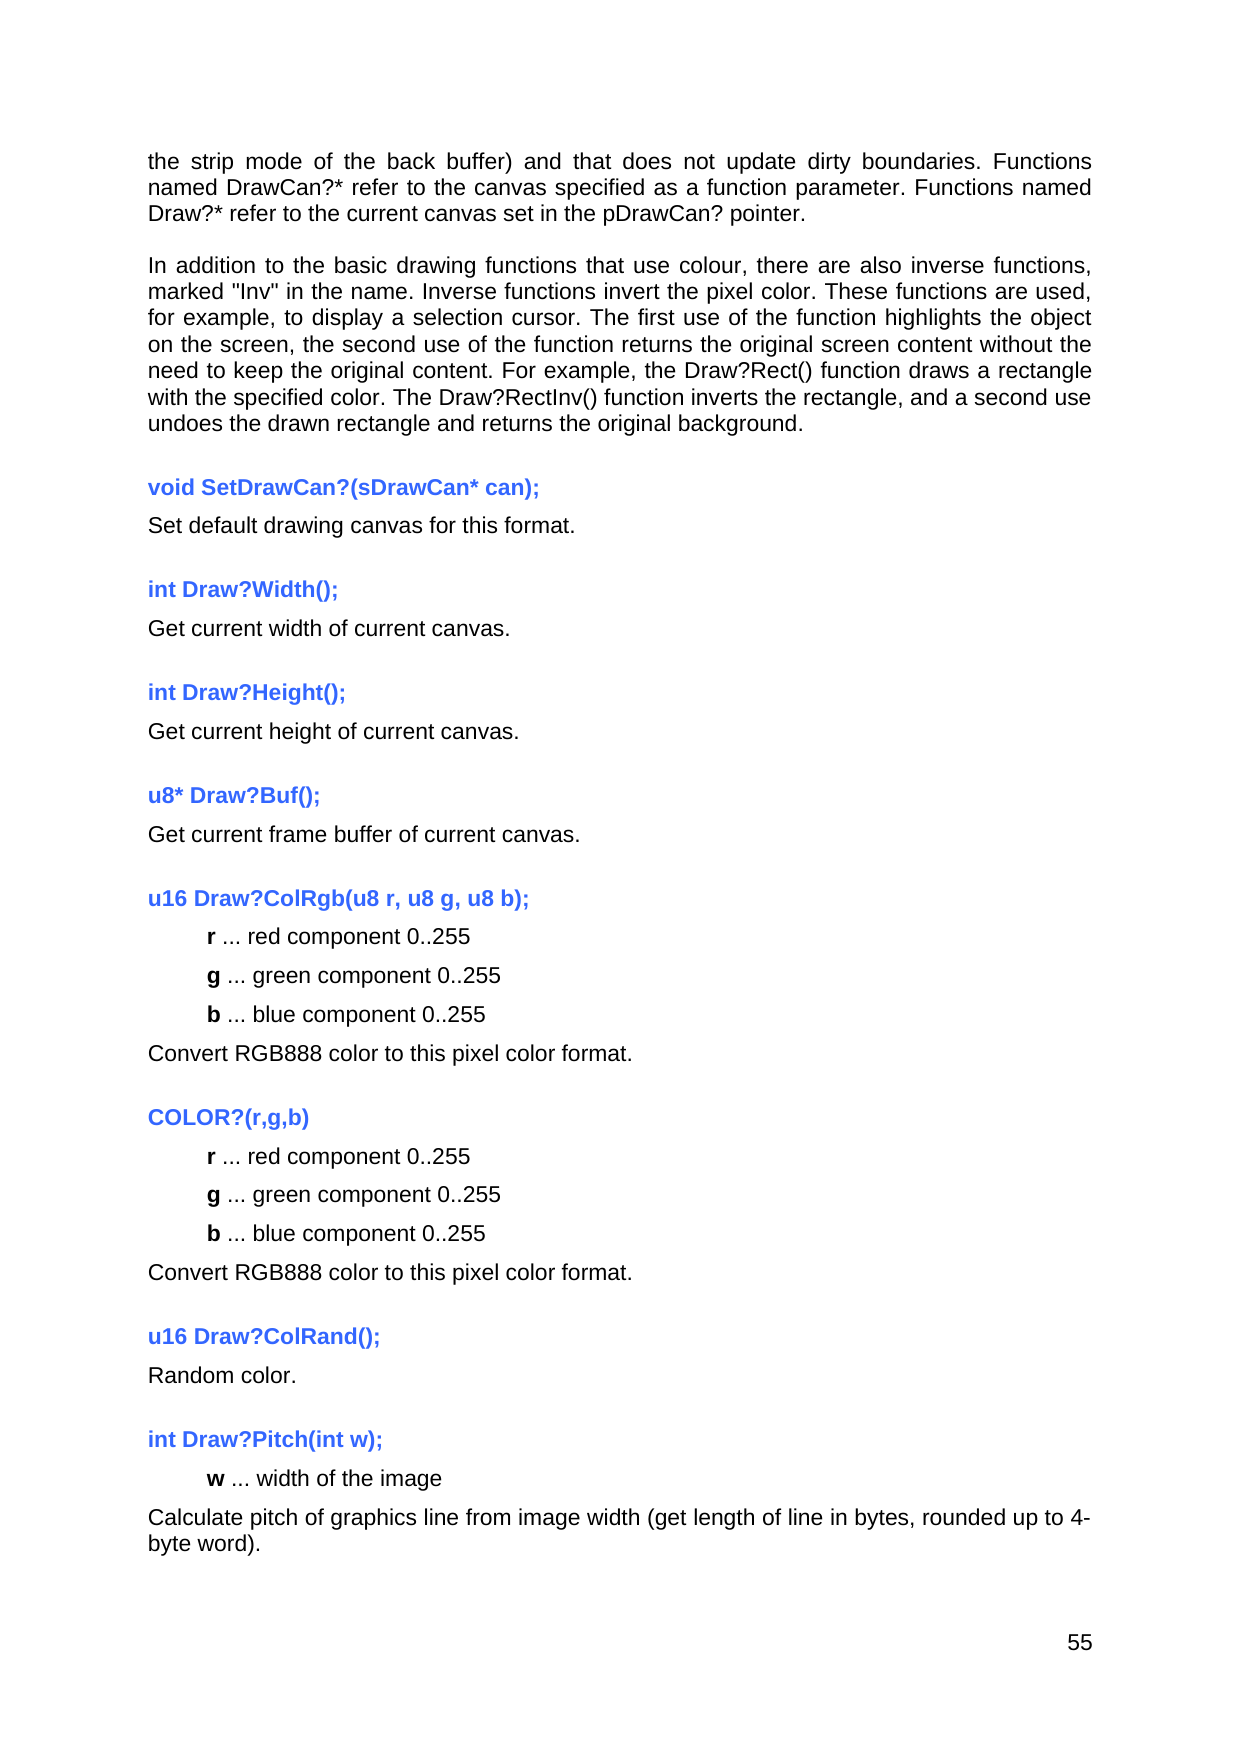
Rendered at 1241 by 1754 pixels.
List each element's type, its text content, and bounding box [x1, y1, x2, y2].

text Calculate pitch of graphics line from image width (get length of line in bytes, rounded up to 4-byte word). [148, 1503, 1093, 1556]
text r ... red component 0..255 [148, 1143, 1093, 1169]
text the strip mode of the back buffer) and that does not update dirty boundaries. Functions named DrawCan?* refer to the canvas specified as a function parameter. Functions named Draw?* refer to the current canvas set in the pDrawCan? pointer. [148, 148, 1093, 227]
text Get current height of current canvas. [148, 718, 1093, 744]
text Get current frame buffer of current canvas. [148, 821, 1093, 847]
text In addition to the basic drawing functions that use colour, there are also inverse functions, marked "Inv" in the name. Inverse functions invert the pixel color. These functions are used, for example, to display a selection cursor. The first use of the function highlights the object on the screen, the second use of the function returns the original screen content without the need to keep the original content. For example, the Draw?Rect() function draws a rectangle with the specified color. The Draw?RectInv() function inverts the rectangle, and a second use undoes the drawn rectangle and returns the original background. [148, 252, 1093, 436]
text r ... red component 0..255 [148, 923, 1093, 950]
text Get current width of current canvas. [148, 615, 1093, 642]
text u16 Draw?ColRand(); [148, 1323, 1093, 1349]
text void SetDrawCan?(sDrawCan* can); [148, 474, 1093, 500]
text Set default drawing canvas for this format. [148, 512, 1093, 539]
text b ... blue component 0..255 [148, 1001, 1093, 1027]
text b ... blue component 0..255 [148, 1220, 1093, 1247]
text g ... green component 0..255 [148, 1181, 1093, 1208]
text Random color. [148, 1362, 1093, 1388]
text Convert RGB888 color to this pixel color format. [148, 1259, 1093, 1286]
text u8* Draw?Buf(); [148, 782, 1093, 808]
text Convert RGB888 color to this pixel color format. [148, 1040, 1093, 1066]
text int Draw?Height(); [148, 679, 1093, 705]
text COLOR?(r,g,b) [148, 1104, 1093, 1130]
text u16 Draw?ColRgb(u8 r, u8 g, u8 b); [148, 884, 1093, 911]
text g ... green component 0..255 [148, 962, 1093, 988]
text w ... width of the image [148, 1464, 1093, 1491]
text int Draw?Width(); [148, 576, 1093, 603]
text int Draw?Pitch(int w); [148, 1426, 1093, 1452]
